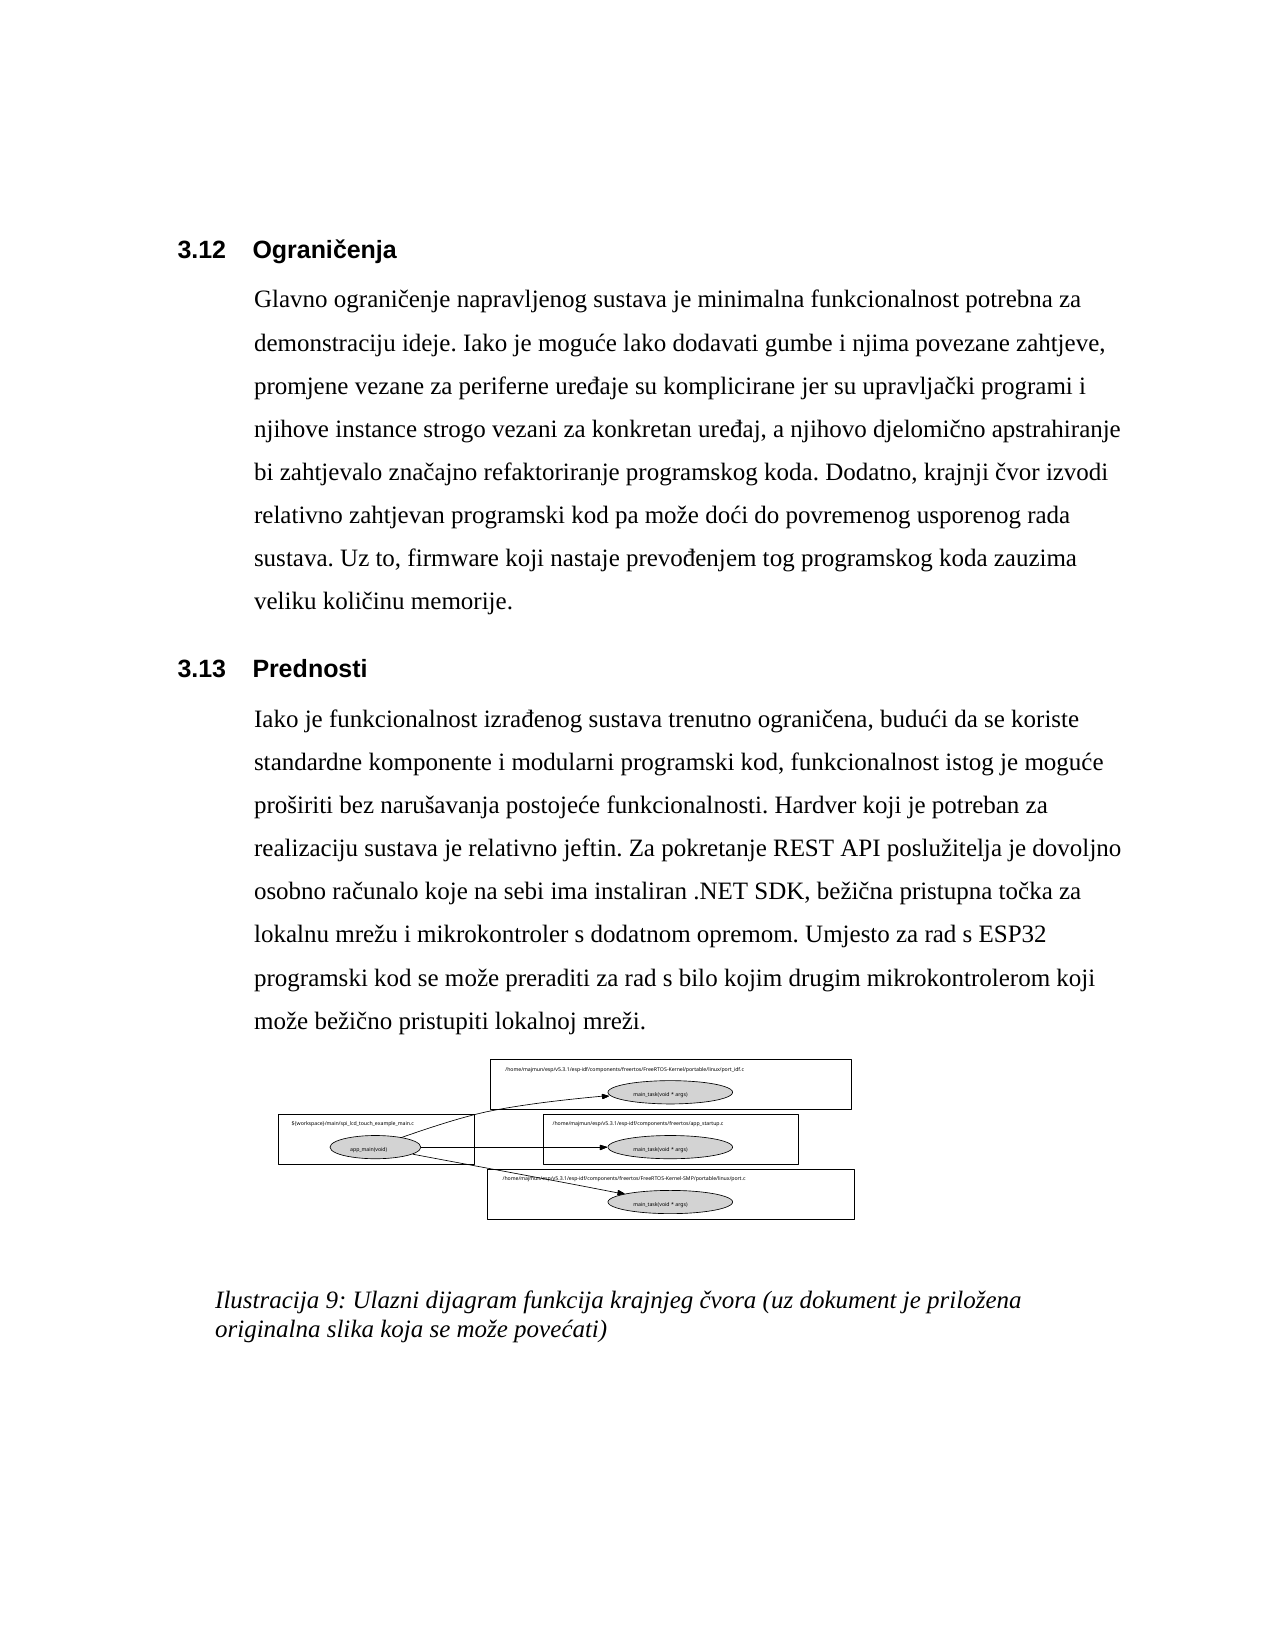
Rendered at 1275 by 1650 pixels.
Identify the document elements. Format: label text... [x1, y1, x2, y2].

text Iako je funkcionalnost izrađenog sustava trenutno ograničena, budući da se koriste standardne komponente i modularni programski kod, funkcionalnost istog je moguće proširiti bez narušavanja postojeće funkcionalnosti. Hardver koji je potreban za realizaciju sustava je relativno jeftin. Za pokretanje REST API poslužitelja je dovoljno osobno računalo koje na sebi ima instaliran .NET SDK, bežična pristupna točka za lokalnu mrežu i mikrokontroler s dodatnom opremom. Umjesto za rad s ESP32 programski kod se može preraditi za rad s bilo kojim drugim mikrokontrolerom koji može bežično pristupiti lokalnoj mreži. [254, 704, 1127, 1034]
subtitle Ograničenja [177, 235, 1127, 264]
text Ilustracija 9: Ulazni dijagram funkcija krajnjeg čvora (uz dokument je priložena originalna slika koja se može povećati) [215, 1059, 1088, 1343]
subtitle Prednosti [177, 654, 1127, 683]
text Glavno ograničenje napravljenog sustava je minimalna funkcionalnost potrebna za demonstraciju ideje. Iako je moguće lako dodavati gumbe i njima povezane zahtjeve, promjene vezane za periferne uređaje su komplicirane jer su upravljački programi i njihove instance strogo vezani za konkretan uređaj, a njihovo djelomično apstrahiranje bi zahtjevalo značajno refaktoriranje programskog koda. Dodatno, krajnji čvor izvodi relativno zahtjevan programski kod pa može doći do povremenog usporenog rada sustava. Uz to, firmware koji nastaje prevođenjem tog programskog koda zauzima veliku količinu memorije. [254, 284, 1127, 615]
